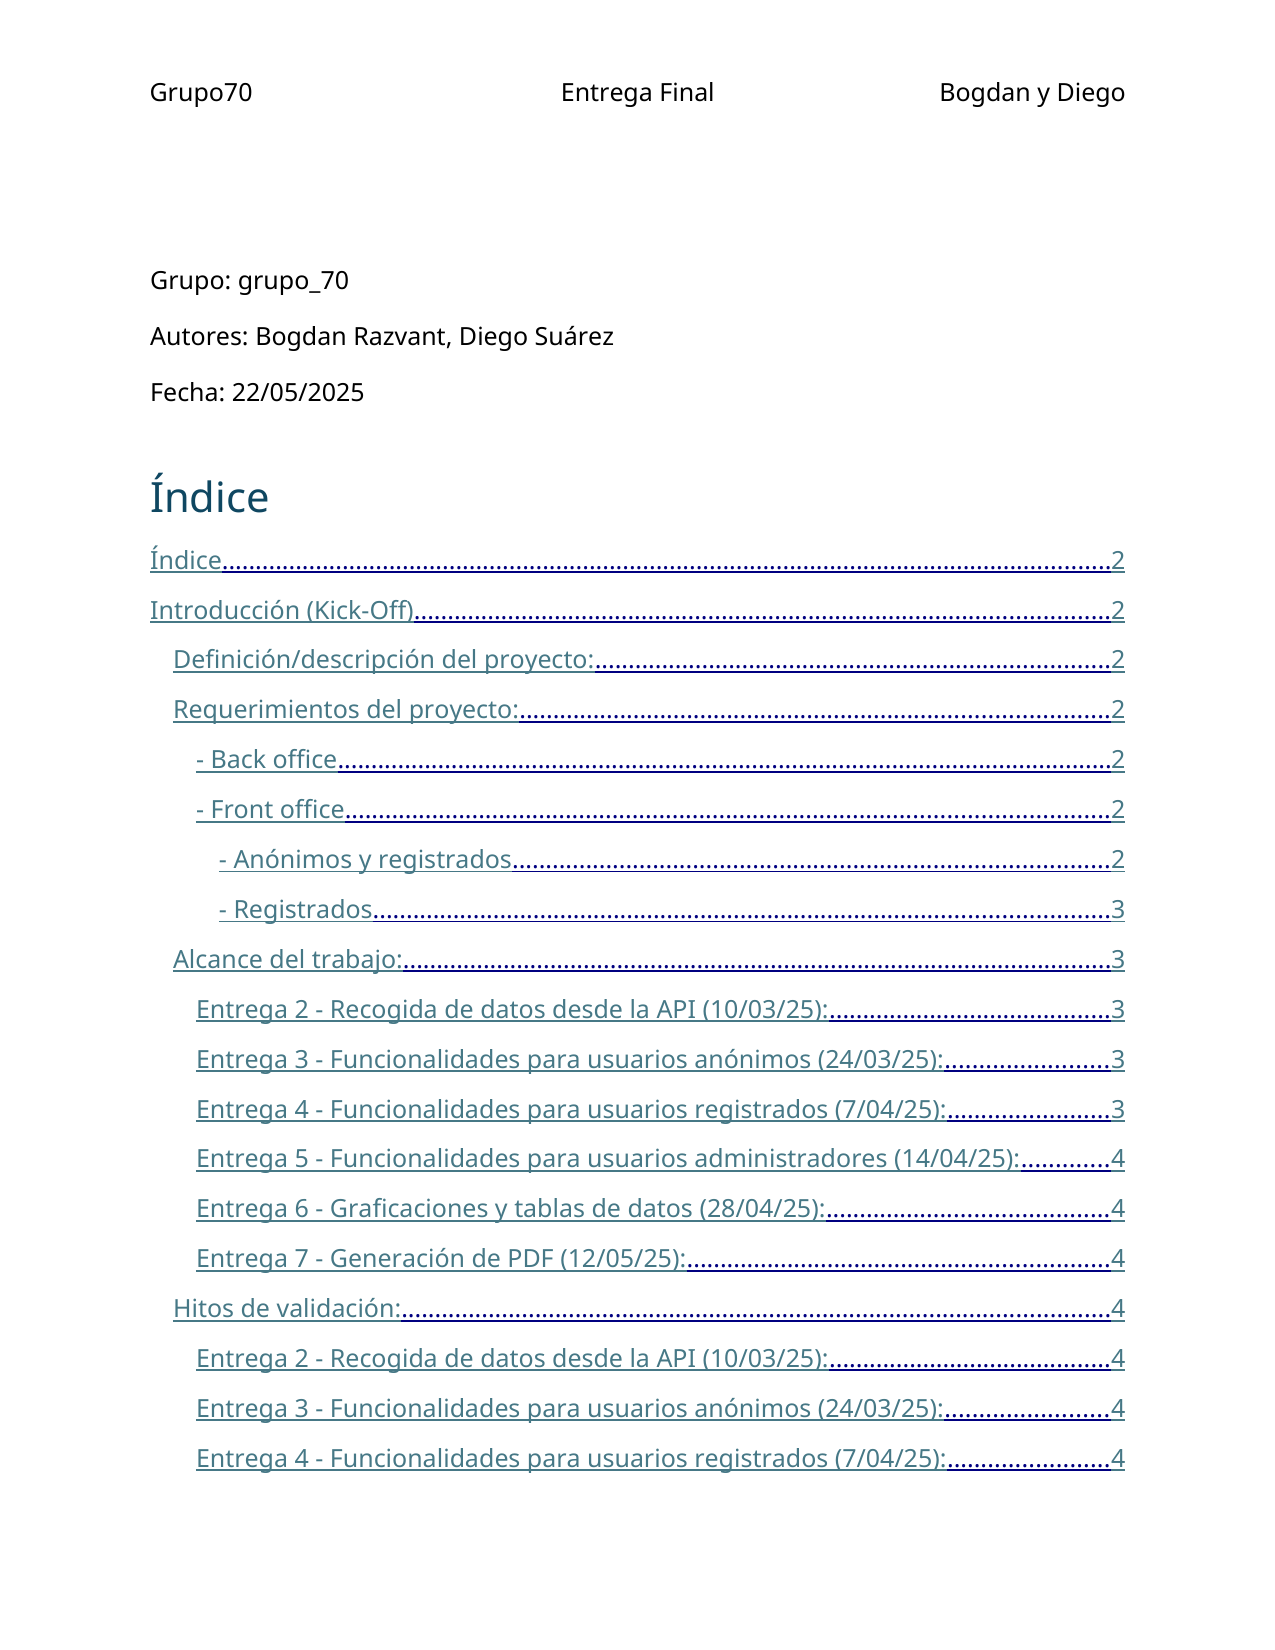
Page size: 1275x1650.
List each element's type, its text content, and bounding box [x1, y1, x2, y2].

text Alcance del trabajo: 3 [173, 942, 1125, 970]
text - Anónimos y registrados 2 [219, 842, 1125, 871]
text Índice 2 [150, 542, 1125, 571]
text Definición/descripción del proyecto: 2 [173, 642, 1125, 671]
text [173, 972, 1125, 976]
text Introducción (Kick-Off) 2 [150, 592, 1125, 621]
text Entrega 7 - Generación de PDF (12/05/25): 4 [196, 1241, 1125, 1270]
text - Registrados 3 [219, 892, 1125, 921]
text Entrega 2 - Recogida de datos desde la API (10/03/25): 3 [196, 991, 1125, 1020]
text Entrega 3 - Funcionalidades para usuarios anónimos (24/03/25): 3 [196, 1041, 1125, 1070]
text [219, 922, 1125, 926]
subtitle Índice [150, 468, 1125, 525]
text Fecha: 22/05/2025 [150, 374, 1125, 409]
text [196, 1022, 1125, 1026]
text Entrega 6 - Graficaciones y tablas de datos (28/04/25): 4 [196, 1191, 1125, 1220]
text Entrega 3 - Funcionalidades para usuarios anónimos (24/03/25): 4 [196, 1391, 1125, 1419]
text Entrega 2 - Recogida de datos desde la API (10/03/25): 4 [196, 1341, 1125, 1369]
text Entrega 5 - Funcionalidades para usuarios administradores (14/04/25): 4 [196, 1141, 1125, 1170]
text Entrega 4 - Funcionalidades para usuarios registrados (7/04/25): 3 [196, 1091, 1125, 1120]
text [196, 1421, 1125, 1425]
text - Back office 2 [196, 742, 1125, 771]
text - Front office 2 [196, 792, 1125, 821]
text [196, 1371, 1125, 1375]
text Requerimientos del proyecto: 2 [173, 692, 1125, 721]
text Entrega 4 - Funcionalidades para usuarios registrados (7/04/25): 4 [196, 1441, 1125, 1469]
text Autores: Bogdan Razvant, Diego Suárez [150, 318, 1125, 352]
text Grupo: grupo_70 [150, 262, 1125, 296]
text Hitos de validación: 4 [173, 1291, 1125, 1320]
text [219, 872, 1125, 876]
